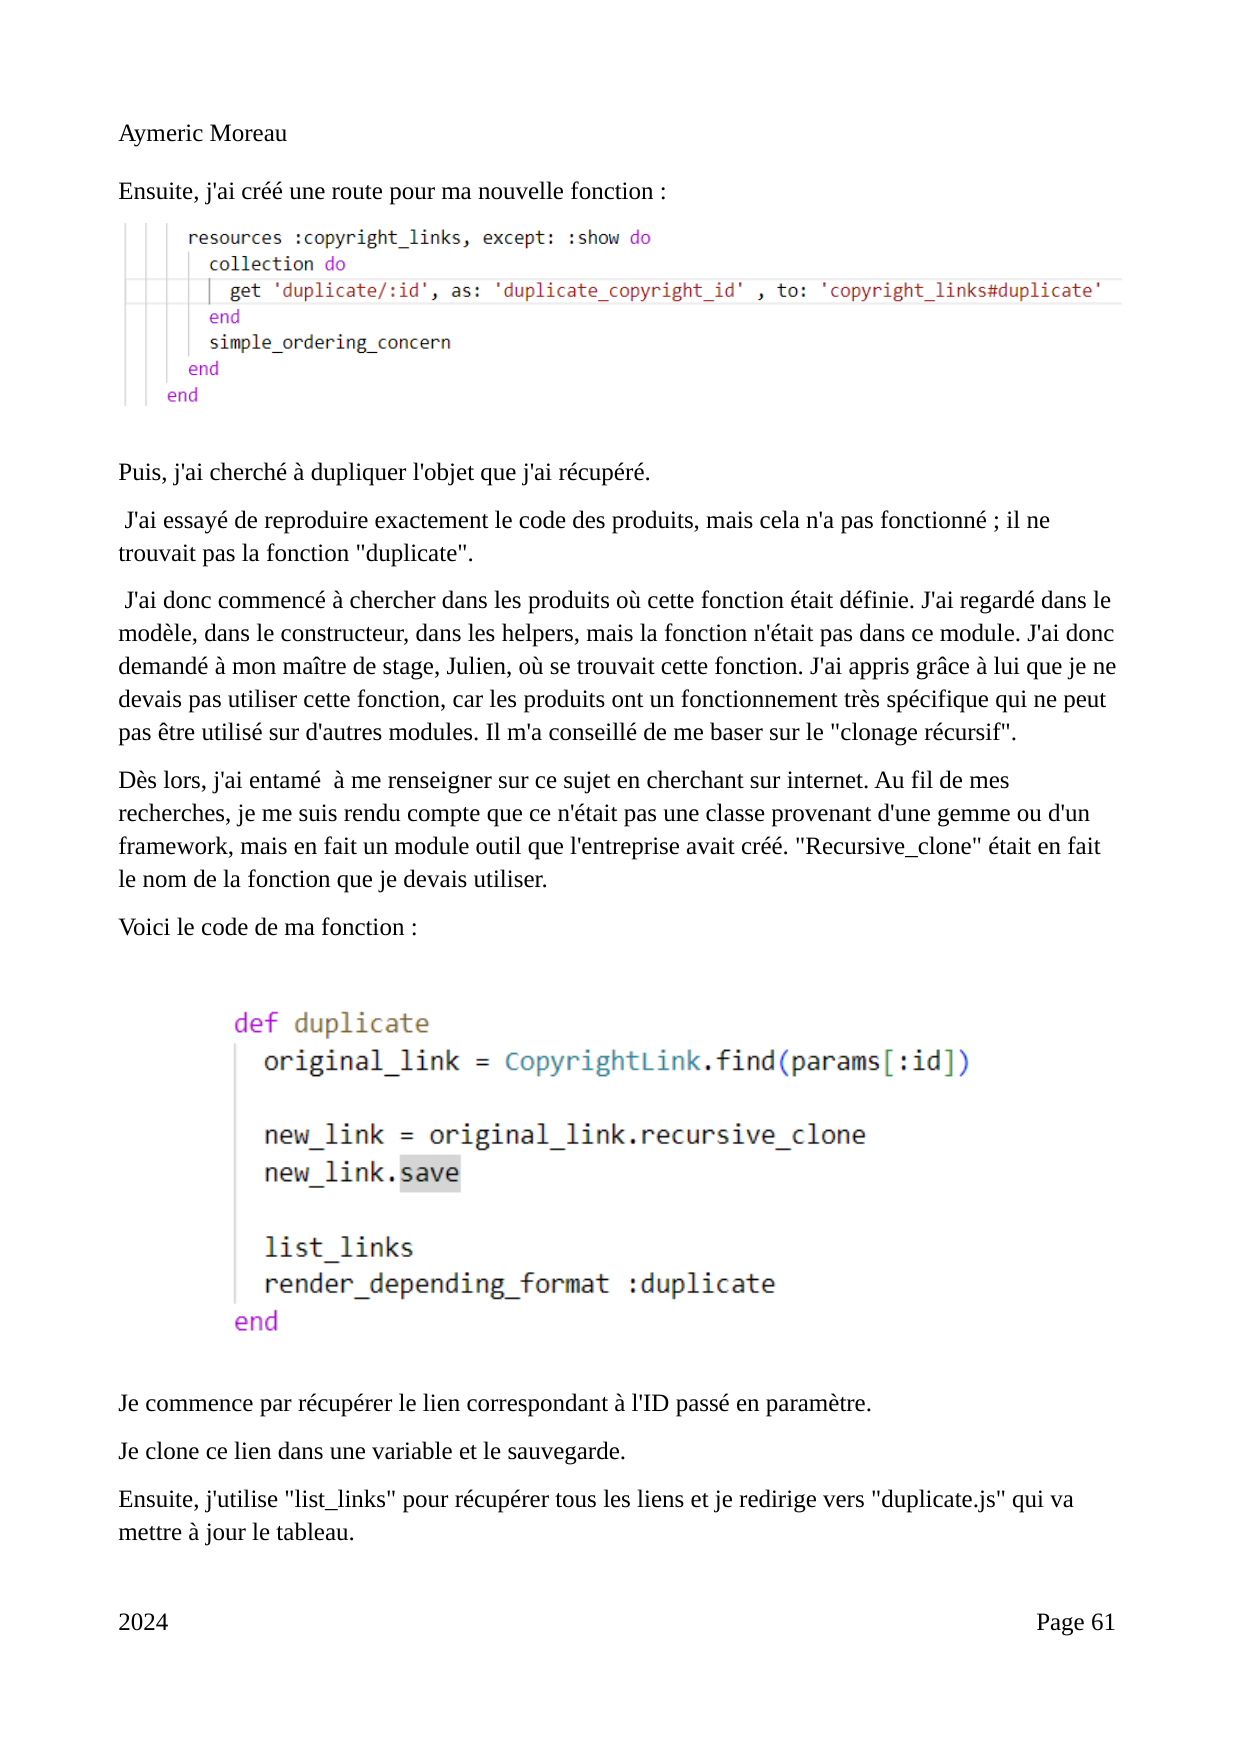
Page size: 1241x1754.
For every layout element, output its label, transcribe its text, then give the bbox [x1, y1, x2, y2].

text Je clone ce lien dans une variable et le sauvegarde. [118, 1436, 1122, 1465]
text Puis, j'ai cherché à dupliquer l'objet que j'ai récupéré. [118, 457, 1122, 486]
picture [217, 1006, 1023, 1337]
text J'ai essayé de reproduire exactement le code des produits, mais cela n'a pas fonctionné ; il ne trouvait pas la fonction "duplicate". [118, 505, 1122, 566]
text Ensuite, j'ai créé une route pour ma nouvelle fonction : [118, 176, 1122, 205]
text J'ai donc commencé à chercher dans les produits où cette fonction était définie. J'ai regardé dans le modèle, dans le constructeur, dans les helpers, mais la fonction n'était pas dans ce module. J'ai donc demandé à mon maître de stage, Julien, où se trouvait cette fonction. J'ai appris grâce à lui que je ne devais pas utiliser cette fonction, car les produits ont un fonctionnement très spécifique qui ne peut pas être utilisé sur d'autres modules. Il m'a conseillé de me baser sur le "clonage récursif". [118, 585, 1122, 746]
text Je commence par récupérer le lien correspondant à l'ID passé en paramètre. [118, 1388, 1122, 1417]
picture [118, 223, 1123, 406]
text Voici le code de ma fonction : [118, 912, 1122, 940]
text Ensuite, j'utilise "list_links" pour récupérer tous les liens et je redirige vers "duplicate.js" qui va mettre à jour le tableau. [118, 1484, 1122, 1545]
text Dès lors, j'ai entamé à me renseigner sur ce sujet en cherchant sur internet. Au fil de mes recherches, je me suis rendu compte que ce n'était pas une classe provenant d'une gemme ou d'un framework, mais en fait un module outil que l'entreprise avait créé. "Recursive_clone" était en fait le nom de la fonction que je devais utiliser. [118, 765, 1122, 893]
